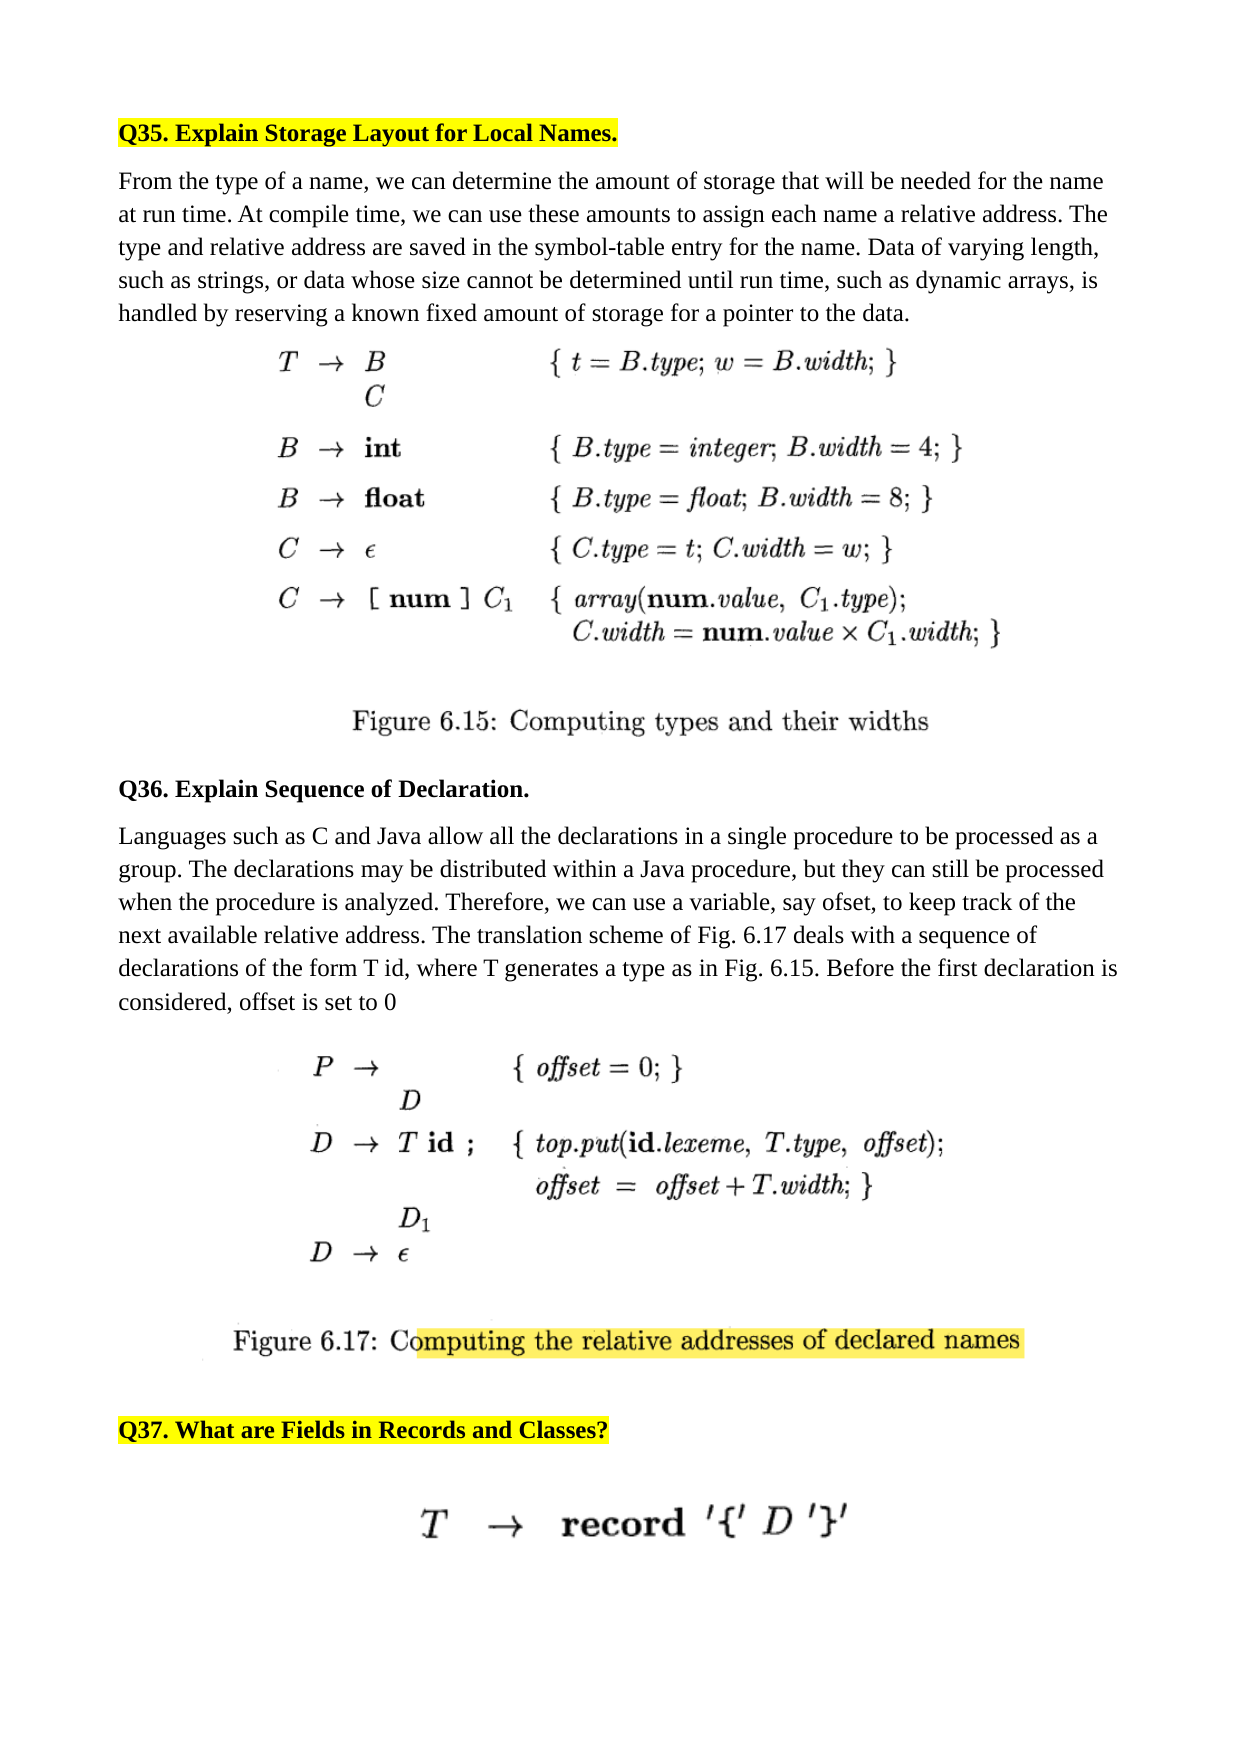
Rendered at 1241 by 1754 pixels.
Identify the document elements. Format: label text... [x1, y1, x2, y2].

picture [240, 342, 1000, 738]
text Q35. Explain Storage Layout for Local Names. [118, 118, 1122, 147]
picture [393, 1484, 847, 1559]
text Q37. What are Fields in Records and Classes? [118, 1416, 1122, 1444]
text From the type of a name, we can determine the amount of storage that will be needed for the name at run time. At compile time, we can use these amounts to assign each name a relative address. The type and relative address are saved in the symbol-table entry for the name. Data of varying length, such as strings, or data whose size cannot be determined until run time, such as dynamic arrays, is handled by reserving a known fixed amount of storage for a pointer to the data. [118, 166, 1122, 327]
text Q36. Explain Sequence of Declaration. [118, 774, 1122, 803]
picture [191, 1044, 1049, 1364]
text Languages such as C and Java allow all the declarations in a single procedure to be processed as a group. The declarations may be distributed within a Java procedure, but they can still be processed when the procedure is analyzed. Therefore, we can use a variable, say ofset, to keep track of the next available relative address. The translation scheme of Fig. 6.17 deals with a sequence of declarations of the form T id, where T generates a type as in Fig. 6.15. Before the first declaration is considered, offset is set to 0 [118, 821, 1122, 1015]
